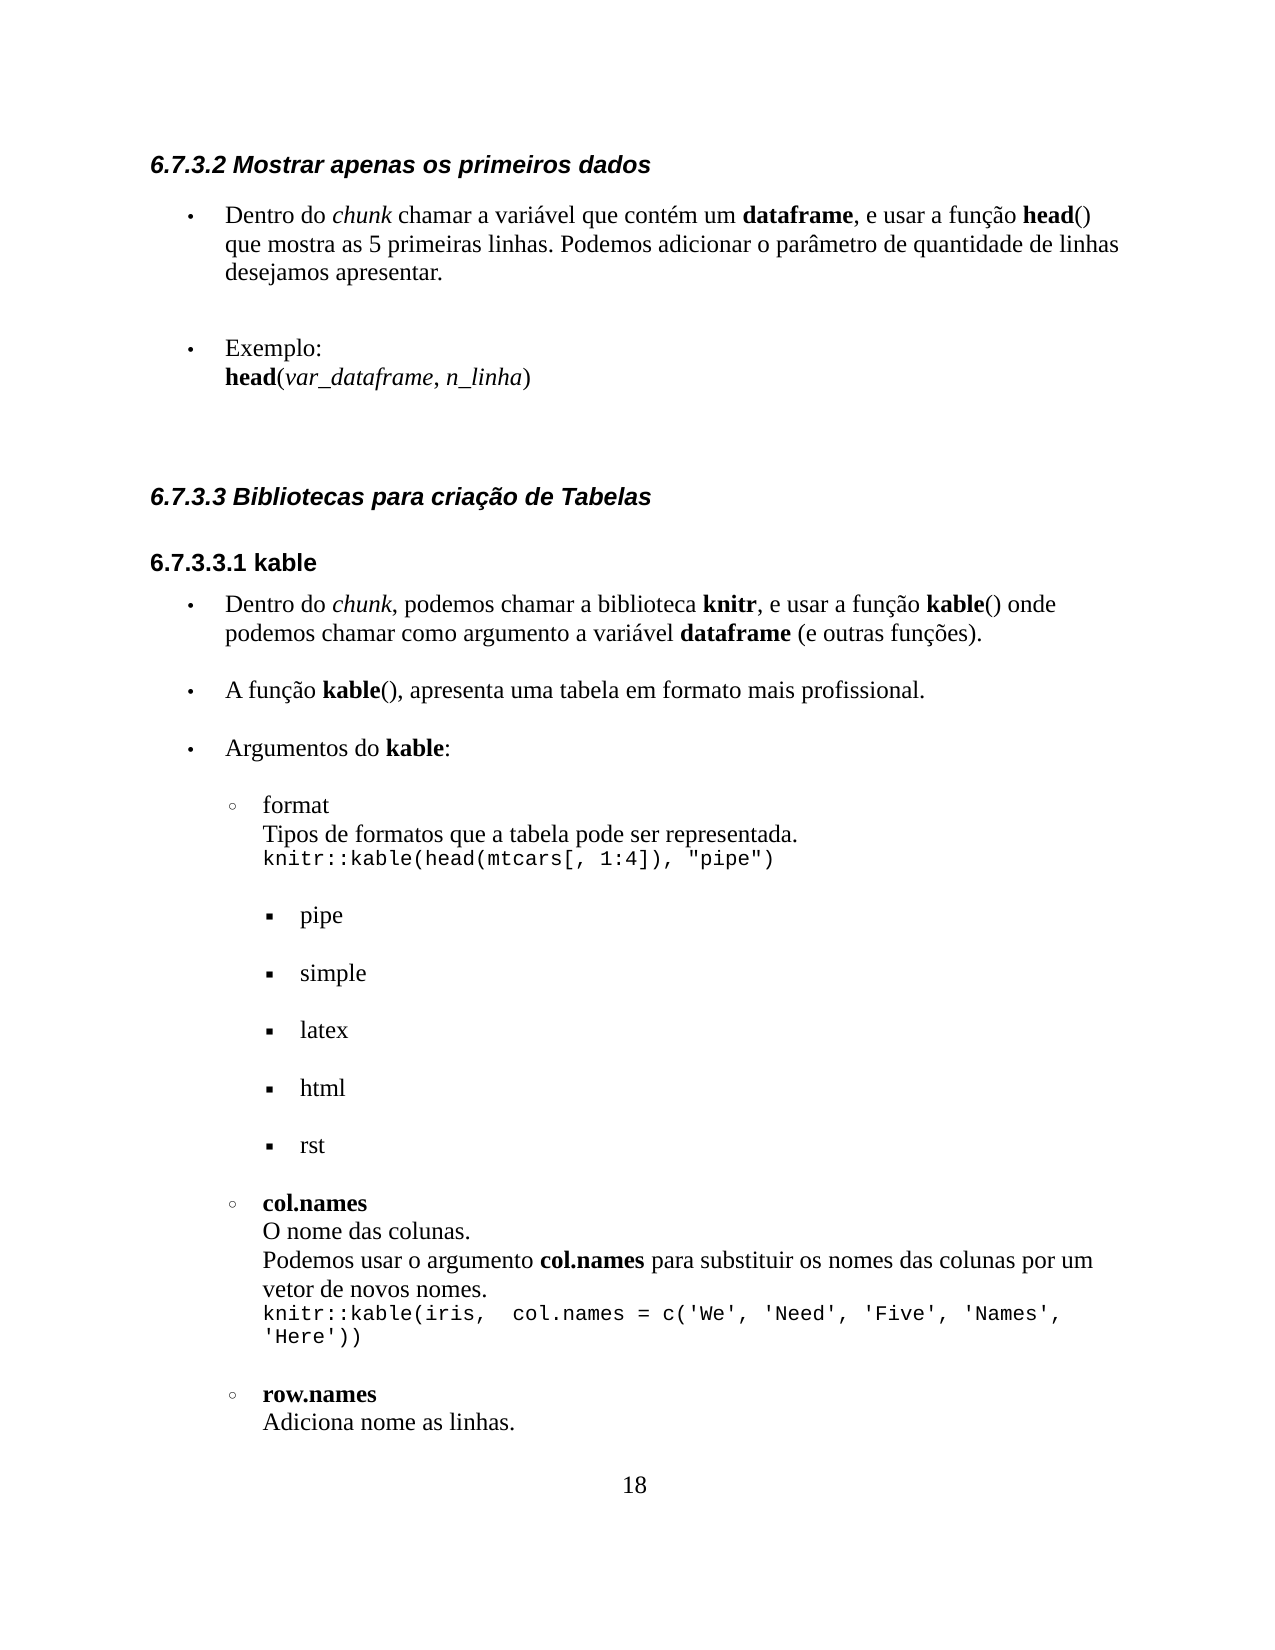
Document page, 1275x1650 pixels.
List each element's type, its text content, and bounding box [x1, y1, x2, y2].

list Argumentos do kable: [187, 733, 1125, 790]
list row.names Adiciona nome as linhas. [225, 1379, 1125, 1436]
subtitle 6.7.3.3 Bibliotecas para criação de Tabelas [150, 482, 1125, 510]
list html [262, 1073, 1125, 1130]
list A função kable(), apresenta uma tabela em formato mais profissional. [187, 675, 1125, 733]
list Exemplo: head(var_dataframe, n_linha) [187, 333, 1125, 419]
list latex [262, 1015, 1125, 1073]
list format Tipos de formatos que a tabela pode ser representada. knitr::kable(head(mtcars[, 1:4]), "pipe") [225, 790, 1125, 900]
list col.names O nome das colunas. Podemos usar o argumento col.names para substituir os nomes das colunas por um vetor de novos nomes. knitr::kable(iris, col.names = c('We', 'Need', 'Five', 'Names', 'Here')) [225, 1188, 1125, 1379]
subtitle 6.7.3.2 Mostrar apenas os primeiros dados [150, 150, 1125, 178]
list simple [262, 958, 1125, 1015]
list Dentro do chunk, podemos chamar a biblioteca knitr, e usar a função kable() onde podemos chamar como argumento a variável dataframe (e outras funções). [187, 589, 1125, 675]
list Dentro do chunk chamar a variável que contém um dataframe, e usar a função head() que mostra as 5 primeiras linhas. Podemos adicionar o parâmetro de quantidade de linhas desejamos apresentar. [187, 200, 1125, 315]
list pipe [262, 900, 1125, 958]
subtitle 6.7.3.3.1 kable [150, 548, 1125, 576]
list rst [262, 1130, 1125, 1188]
